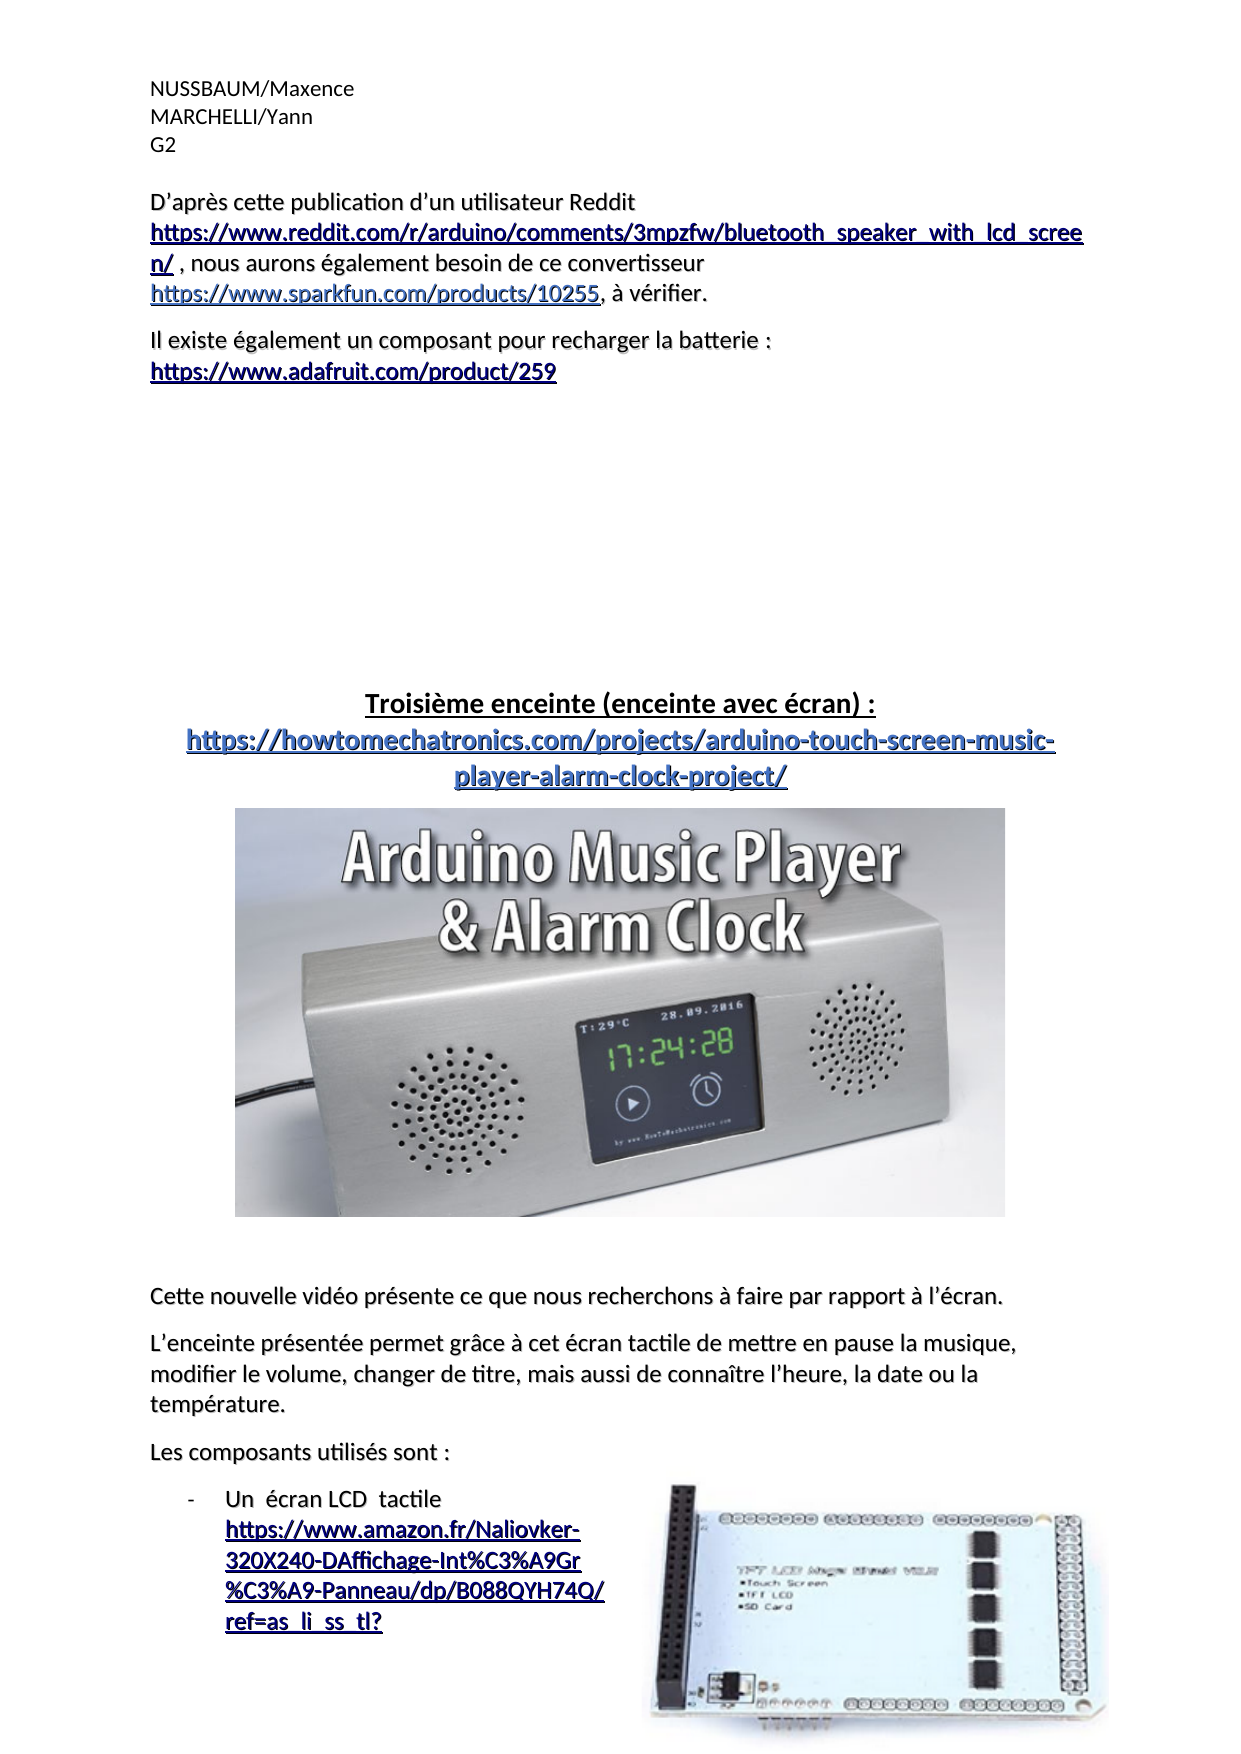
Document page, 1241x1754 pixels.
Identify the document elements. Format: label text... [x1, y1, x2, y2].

text D’après cette publication d’un utilisateur Reddit https://www.reddit.com/r/arduino/comments/3mpzfw/bluetooth_speaker_with_lcd_screen/ , nous aurons également besoin de ce convertisseur https://www.sparkfun.com/products/10255, à vérifier. [150, 186, 1090, 308]
list Un écran LCD tactile https://www.amazon.fr/Naliovker-320X240-DAffichage-Int%C3%A9Gr%C3%A9-Panneau/dp/B088QYH74Q/ref=as_li_ss_tl? [187, 1483, 641, 1636]
text Troisième enceinte (enceinte avec écran) : https://howtomechatronics.com/projects/arduino-touch-screen-music-player-alarm-clock-project/ [150, 685, 1090, 792]
text Les composants utilisés sont : [150, 1436, 1090, 1466]
text Cette nouvelle vidéo présente ce que nous recherchons à faire par rapport à l’écran. [150, 1280, 1090, 1311]
text L’enceinte présentée permet grâce à cet écran tactile de mettre en pause la musique, modifier le volume, changer de titre, mais aussi de connaître l’heure, la date ou la température. [150, 1327, 1090, 1419]
text Il existe également un composant pour recharger la batterie : https://www.adafruit.com/product/259 [150, 324, 1090, 386]
